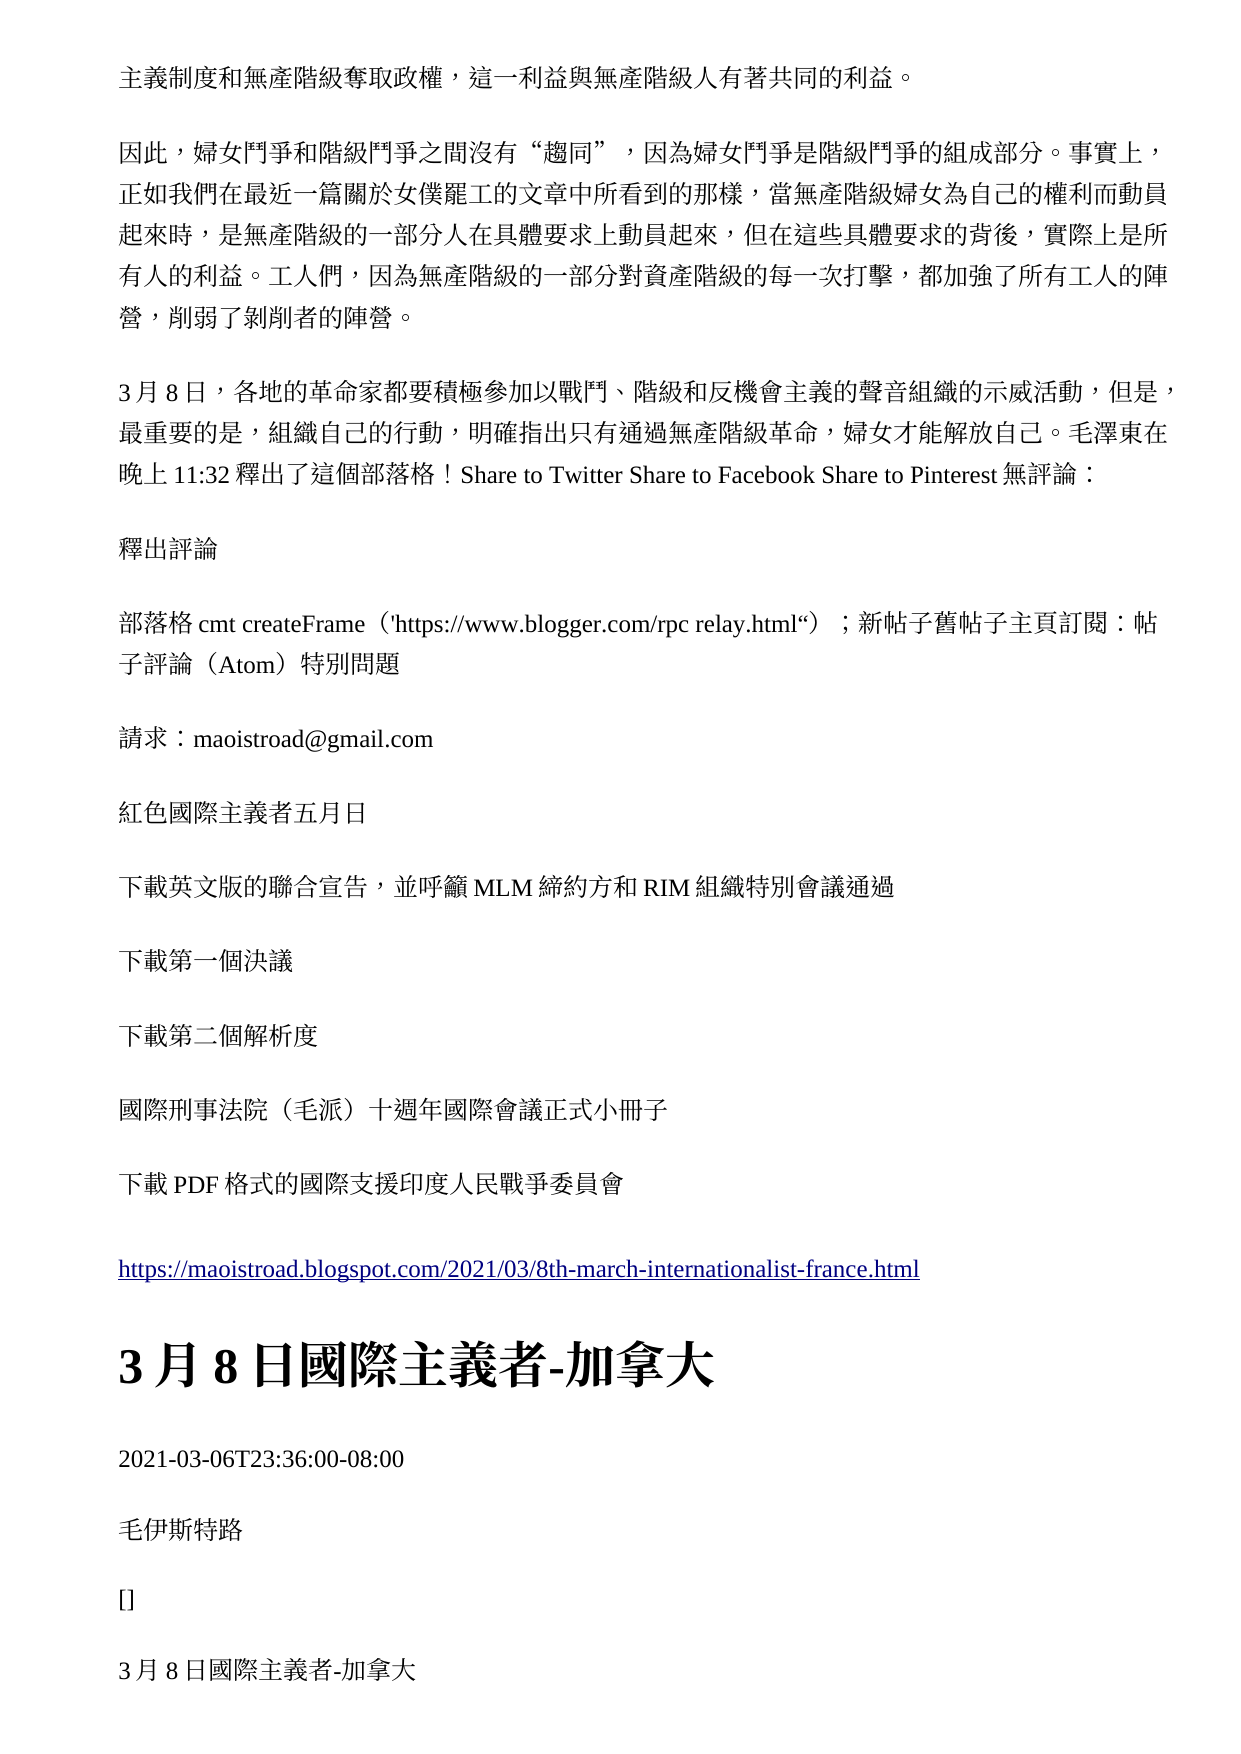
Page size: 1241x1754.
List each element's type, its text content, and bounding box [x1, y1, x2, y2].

text https://maoistroad.blogspot.com/2021/03/8th-march-internationalist-france.html [118, 1221, 1181, 1282]
text 主義制度和無產階級奪取政權，這一利益與無產階級人有著共同的利益。 因此，婦女鬥爭和階級鬥爭之間沒有“趨同”，因為婦女鬥爭是階級鬥爭的組成部分。事實上，正如我們在最近一篇關於女僕罷工的文章中所看到的那樣，當無產階級婦女為自己的權利而動員起來時，是無產階級的一部分人在具體要求上動員起來，但在這些具體要求的背後，實際上是所有人的利益。工人們，因為無產階級的一部分對資產階級的每一次打擊，都加強了所有工人的陣營，削弱了剝削者的陣營。 3月8日，各地的革命家都要積極參加以戰鬥、階級和反機會主義的聲音組織的示威活動，但是，最重要的是，組織自己的行動，明確指出只有通過無產階級革命，婦女才能解放自己。毛澤東在晚上11:32釋出了這個部落格！Share to Twitter Share to Facebook Share to Pinterest無評論： 釋出評論 部落格cmt createFrame（'https://www.blogger.com/rpc relay.html“）；新帖子舊帖子主頁訂閱：帖子評論（Atom）特別問題 請求：maoistroad@gmail.com 紅色國際主義者五月日 下載英文版的聯合宣告，並呼籲MLM締約方和RIM組織特別會議通過 下載第一個決議 下載第二個解析度 國際刑事法院（毛派）十週年國際會議正式小冊子 下載PDF格式的國際支援印度人民戰爭委員會 [118, 59, 1181, 1201]
subtitle 3月8日國際主義者-加拿大 [118, 1326, 1181, 1398]
text 2021-03-06T23:36:00-08:00 毛伊斯特路 [] 3月8日國際主義者-加拿大 [118, 1411, 1181, 1687]
